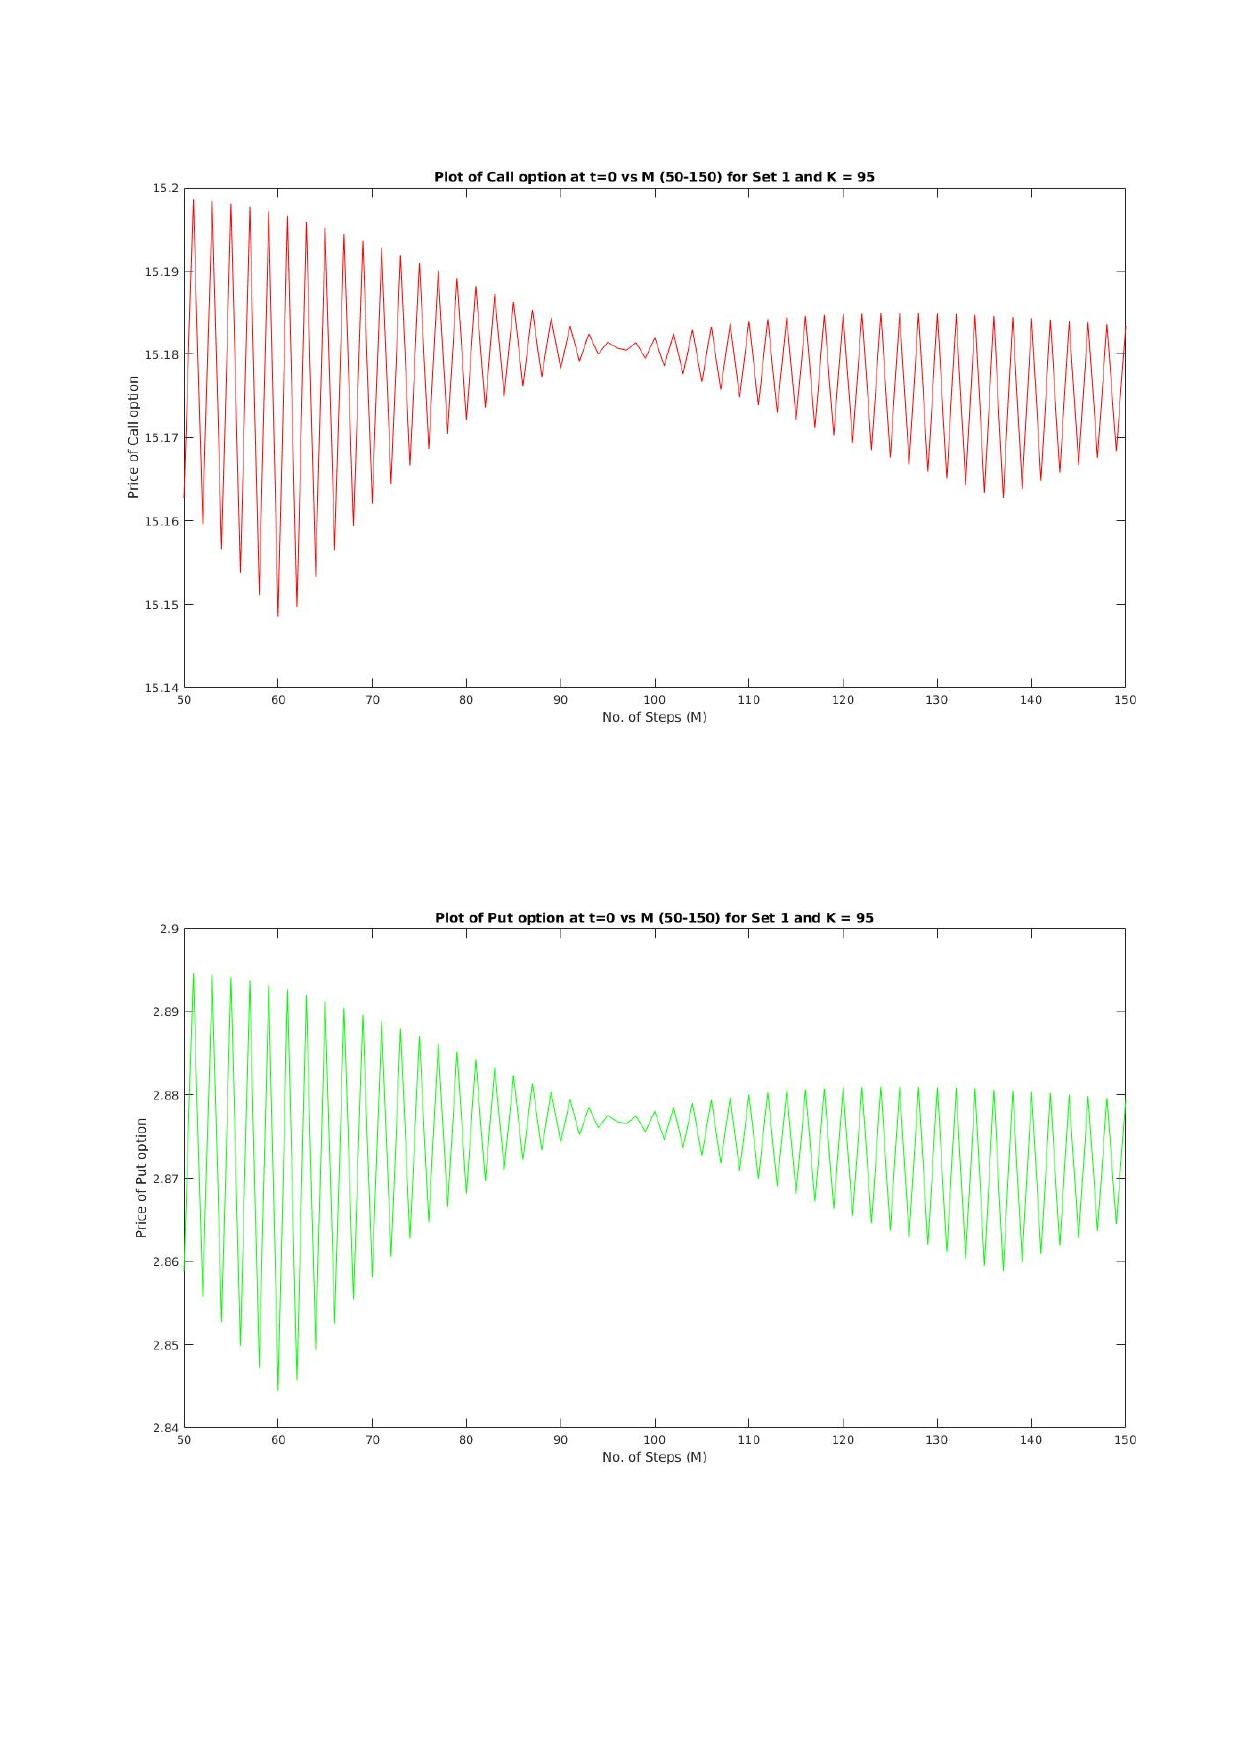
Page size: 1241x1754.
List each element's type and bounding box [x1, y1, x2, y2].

picture [25, 141, 1240, 755]
picture [25, 882, 1240, 1495]
